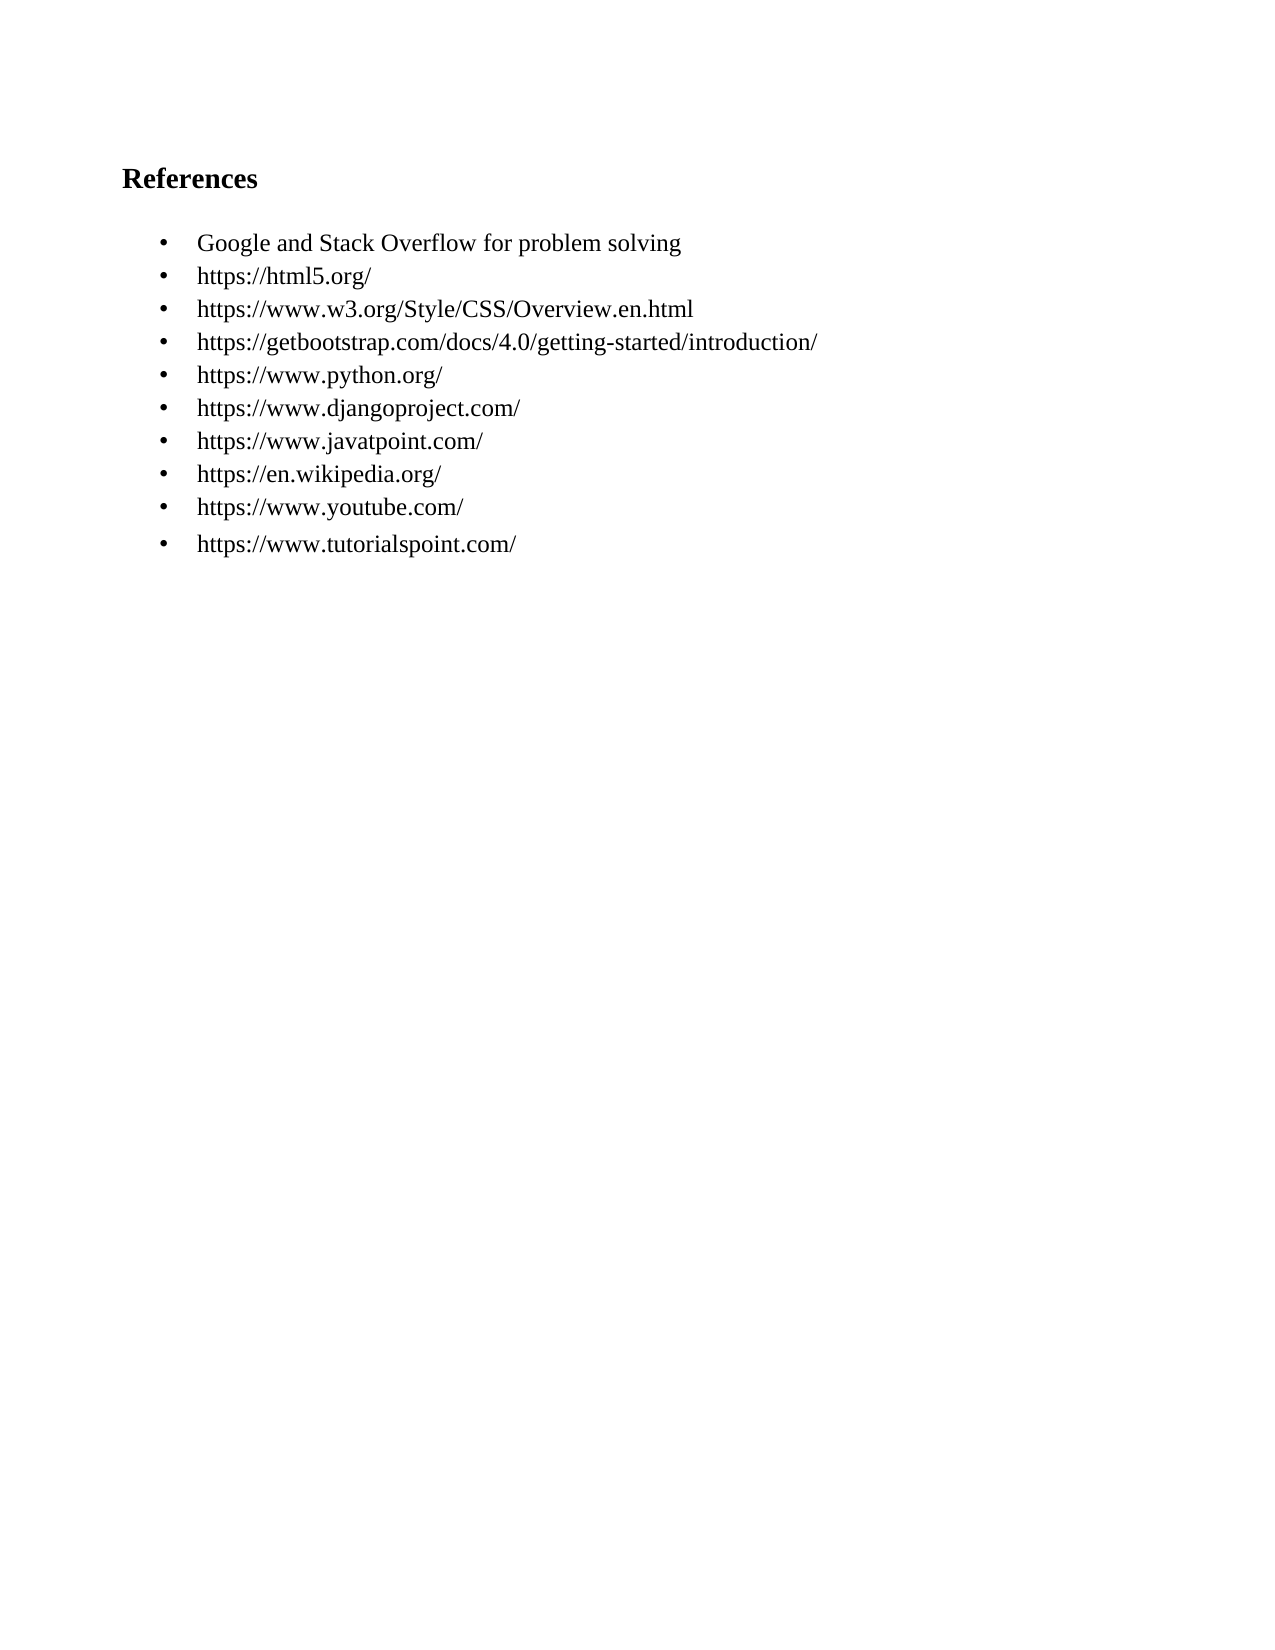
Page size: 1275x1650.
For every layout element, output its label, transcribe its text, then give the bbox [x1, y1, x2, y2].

list References [122, 161, 1219, 194]
list https://www.javatpoint.com/ [159, 426, 1144, 455]
list https://www.tutorialspoint.com/ [159, 529, 1144, 558]
list https://www.python.org/ [159, 360, 1144, 389]
list https://www.youtube.com/ [159, 492, 1144, 521]
list https://www.djangoproject.com/ [159, 393, 1144, 422]
list https://getbootstrap.com/docs/4.0/getting-started/introduction/ [159, 327, 1144, 356]
list https://html5.org/ [159, 261, 1144, 290]
list https://www.w3.org/Style/CSS/Overview.en.html [159, 294, 1144, 323]
list https://en.wikipedia.org/ [159, 459, 1144, 488]
list Google and Stack Overflow for problem solving [159, 228, 1144, 257]
